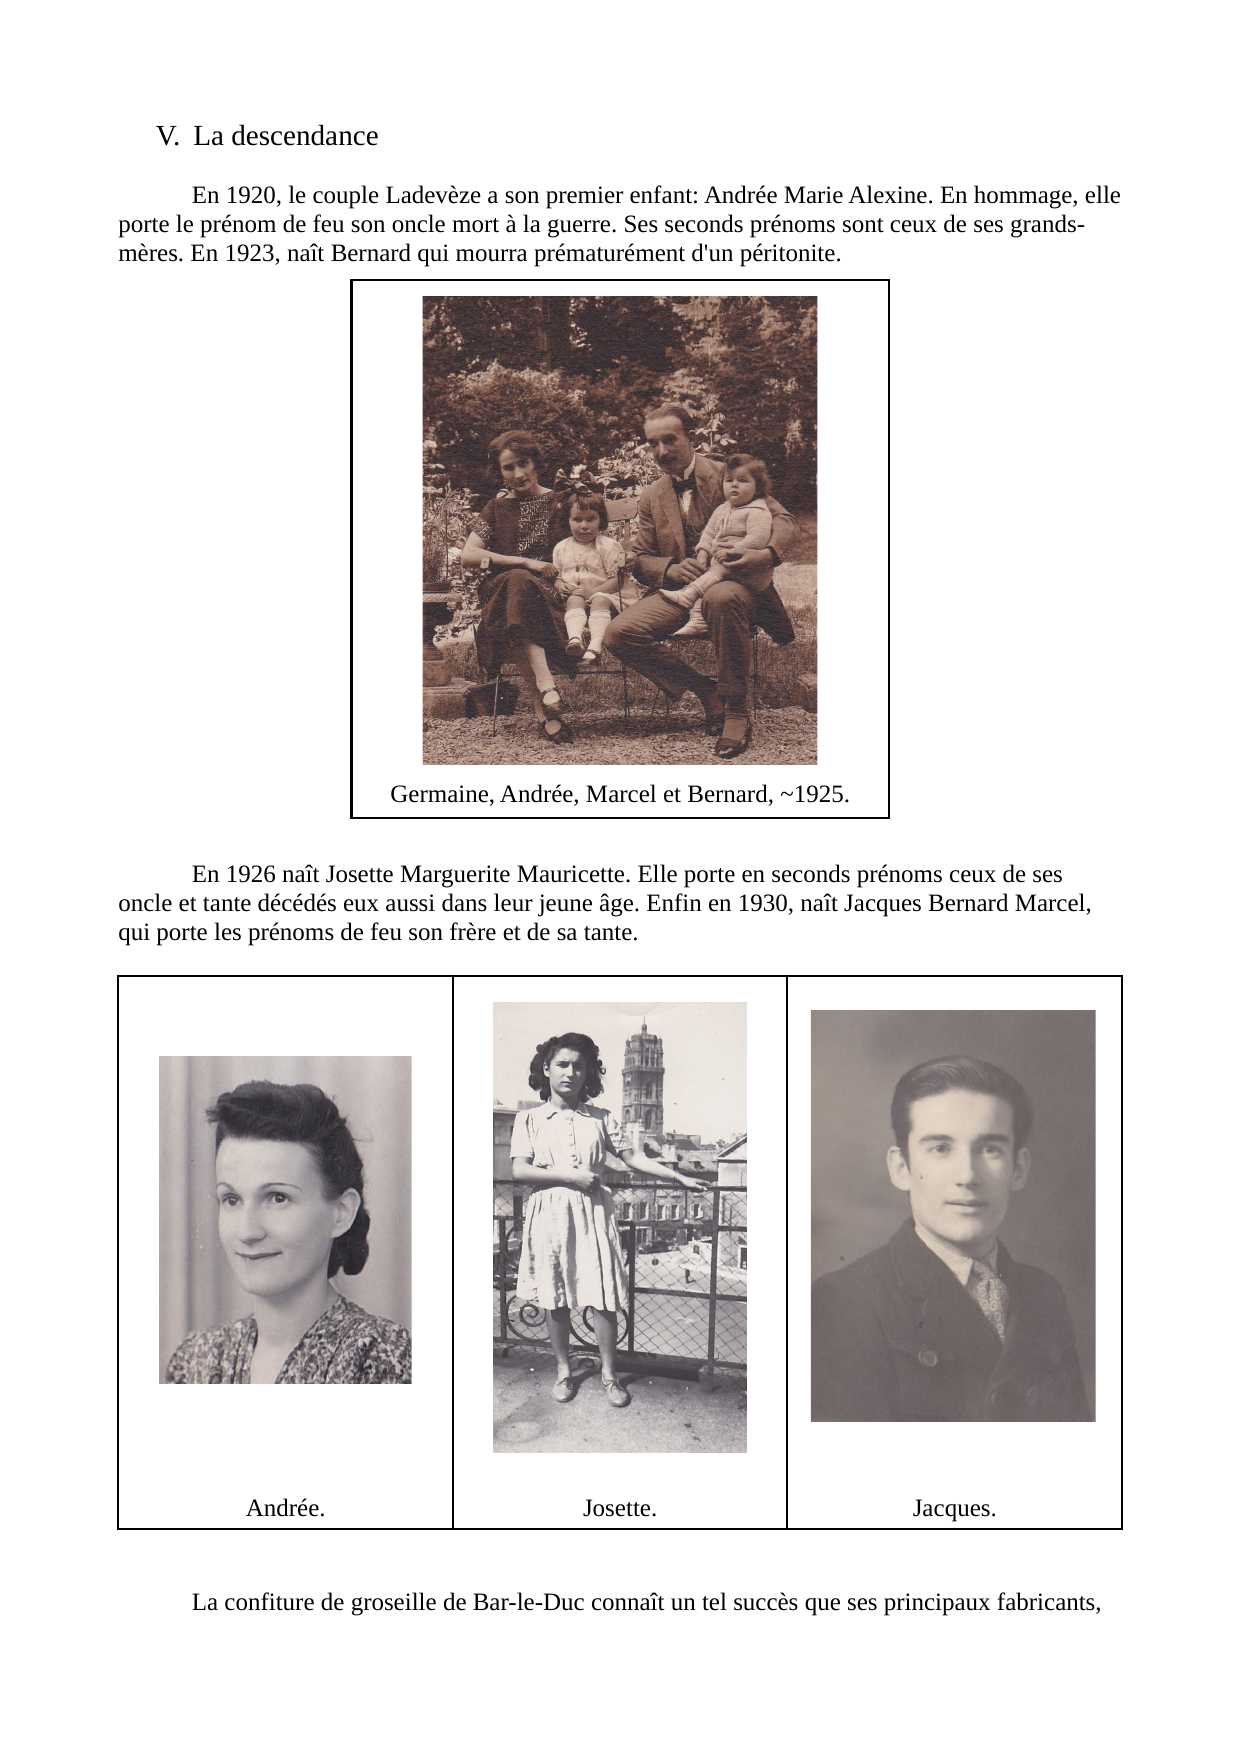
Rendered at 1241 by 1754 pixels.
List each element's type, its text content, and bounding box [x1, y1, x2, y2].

table_cell Josette. [454, 1488, 786, 1528]
list La descendance [156, 118, 1122, 152]
text En 1920, le couple Ladevèze a son premier enfant: Andrée Marie Alexine. En hommage, elle porte le prénom de feu son oncle mort à la guerre. Ses seconds prénoms sont ceux de ses grands-mères. En 1923, naît Bernard qui mourra prématurément d'un péritonite. [118, 180, 1122, 267]
text La confiture de groseille de Bar-le-Duc connaît un tel succès que ses principaux fabricants, [118, 1587, 1122, 1616]
picture [810, 1010, 1096, 1422]
text Germaine, Andrée, Marcel et Bernard, ~1925. [361, 289, 879, 808]
table_header [788, 977, 1121, 1487]
text En 1926 naît Josette Marguerite Mauricette. Elle porte en seconds prénoms ceux de ses oncle et tante décédés eux aussi dans leur jeune âge. Enfin en 1930, naît Jacques Bernard Marcel, qui porte les prénoms de feu son frère et de sa tante. [118, 859, 1122, 946]
table_header [119, 977, 452, 1487]
table_cell Jacques. [788, 1488, 1121, 1528]
picture [493, 1002, 747, 1453]
table_cell Andrée. [119, 1488, 452, 1528]
picture [422, 296, 818, 765]
picture [159, 1056, 412, 1384]
table_header [454, 977, 786, 1487]
